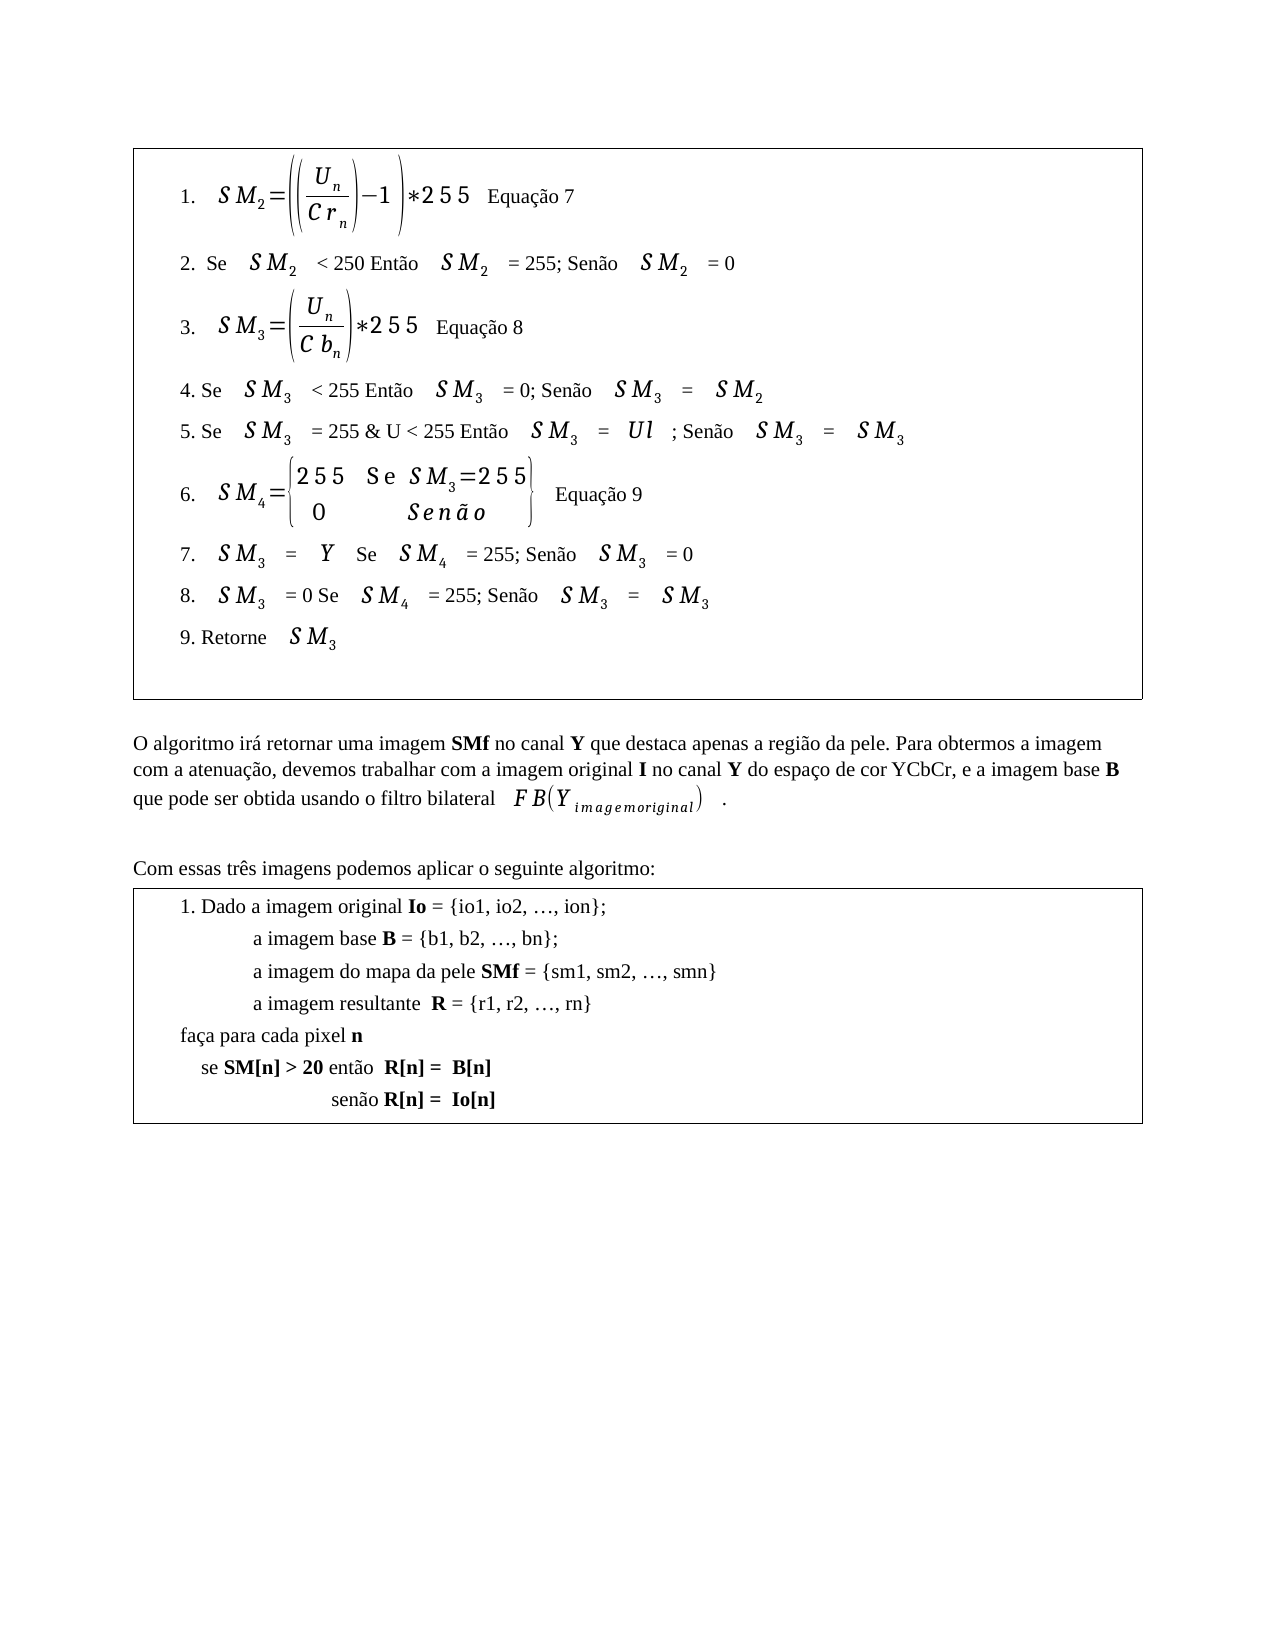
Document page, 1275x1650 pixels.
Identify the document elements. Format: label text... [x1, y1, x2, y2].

table_header 1. Dado a imagem original Io = {io1, io2, …, ion}; a imagem base B = {b1, b2, …, bn}; a imagem do mapa da pele SMf = {sm1, sm2, …, smn} a imagem resultante R = {r1, r2, …, rn} faça para cada pixel n se SM[n] > 20 então R[n] = B[n] senão R[n] = Io[n] [134, 889, 1142, 1123]
picture [264, 0, 317, 25]
table_header Equação 5 Equação 6 1. Equação 7 2. Se < 250 Então = 255; Senão = 0 3. Equação 8 4. Se < 255 Então = 0; Senão = 5. Se = 255 & U < 255 Então =; Senão = 6. Equação 9 7. = Se = 255; Senão = 0 8. = 0 Se = 255; Senão = 9. Retorne [134, 149, 1142, 698]
text O algoritmo irá retornar uma imagem SMf no canal Y que destaca apenas a região da pele. Para obtermos a imagem com a atenuação, devemos trabalhar com a imagem original I no canal Y do espaço de cor YCbCr, e a imagem base B que pode ser obtida usando o filtro bilateral. [133, 731, 1142, 816]
text Com essas três imagens podemos aplicar o seguinte algoritmo: [133, 856, 1142, 880]
